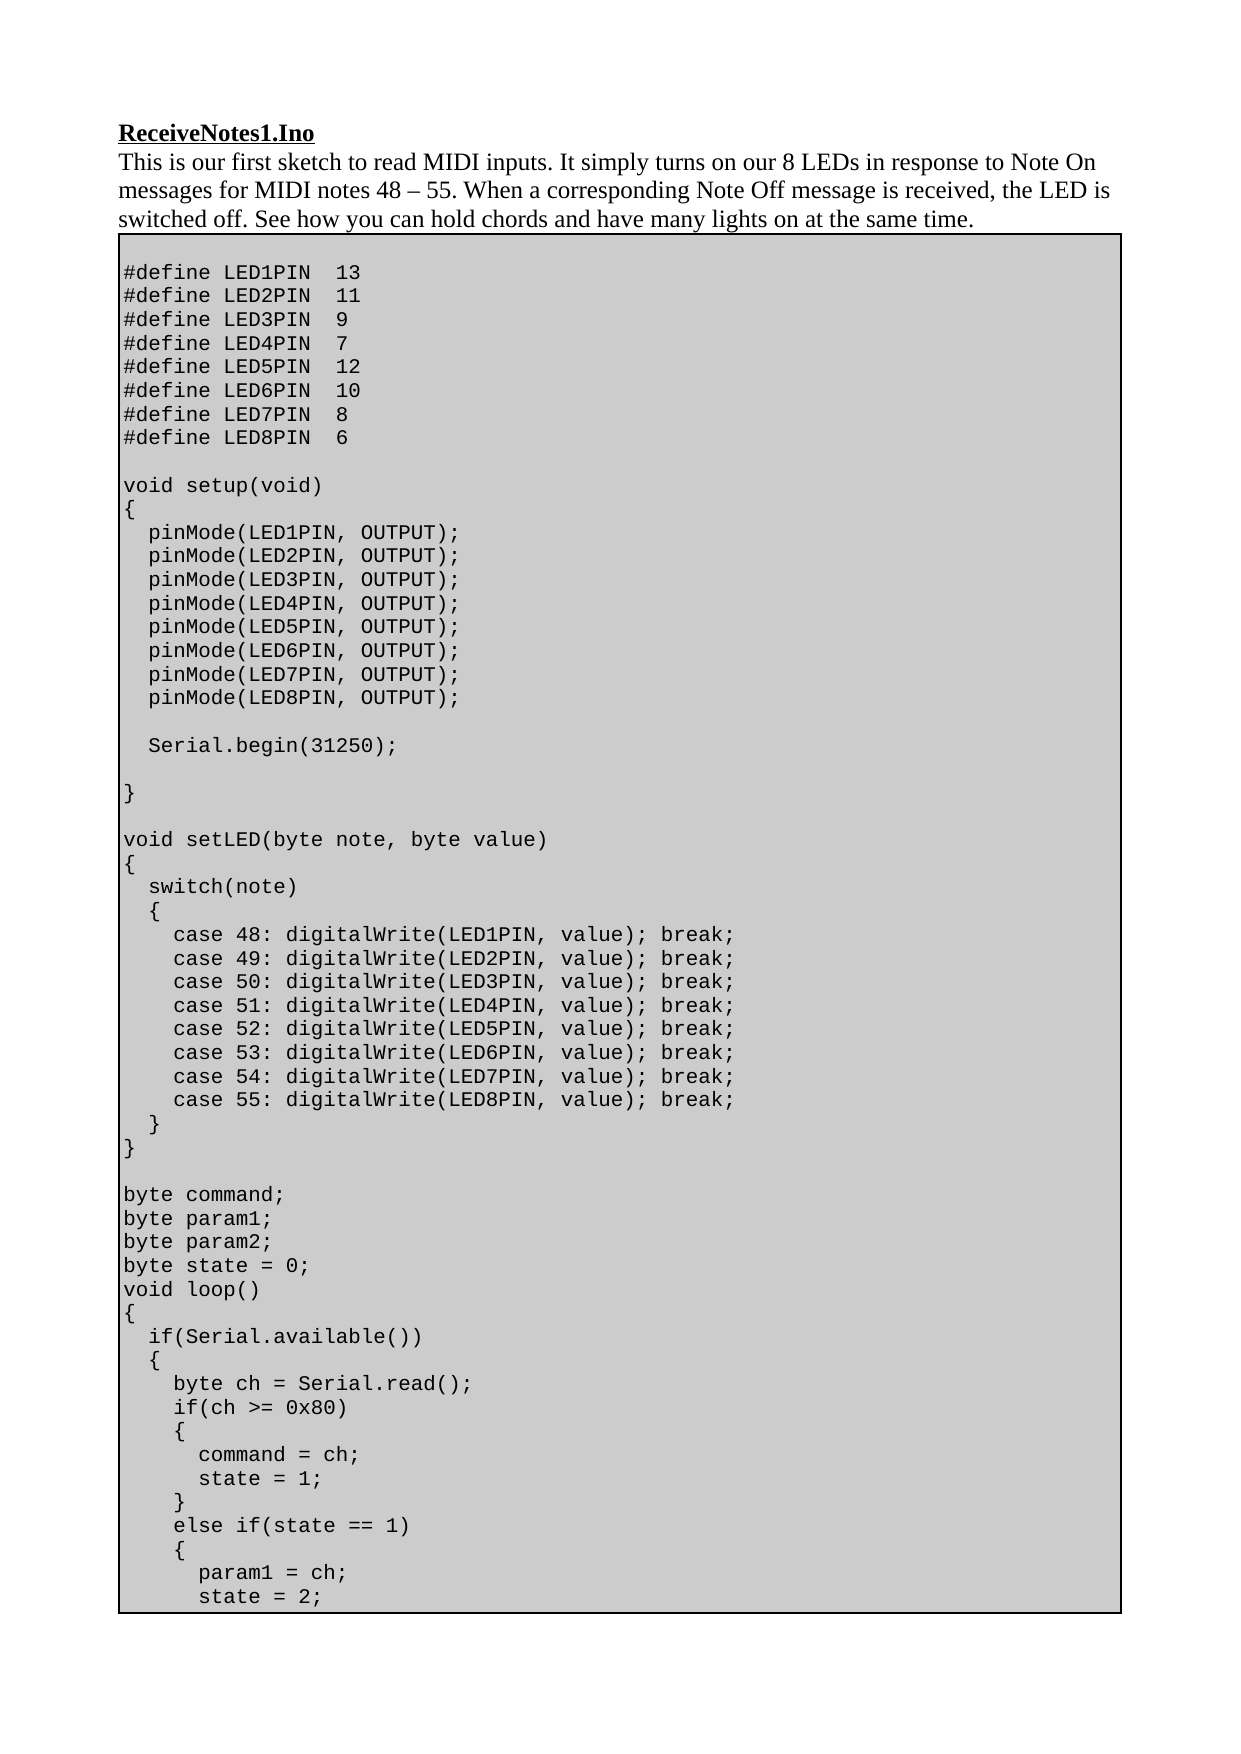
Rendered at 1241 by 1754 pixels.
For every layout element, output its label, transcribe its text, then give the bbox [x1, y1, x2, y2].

text pinMode(LED6PIN, OUTPUT); [120, 635, 1120, 659]
text void loop() [120, 1273, 1120, 1297]
text #define LED7PIN 8 [120, 399, 1120, 422]
text switch(note) [120, 872, 1120, 895]
text } [120, 1486, 1120, 1510]
text ReceiveNotes1.Ino [118, 118, 1122, 147]
text if(ch >= 0x80) [120, 1392, 1120, 1415]
text case 51: digitalWrite(LED4PIN, value); break; [120, 990, 1120, 1013]
text case 49: digitalWrite(LED2PIN, value); break; [120, 942, 1120, 966]
text #define LED2PIN 11 [120, 280, 1120, 304]
text pinMode(LED2PIN, OUTPUT); [120, 541, 1120, 564]
text #define LED6PIN 10 [120, 375, 1120, 399]
text byte ch = Serial.read(); [120, 1368, 1120, 1392]
text #define LED3PIN 9 [120, 304, 1120, 328]
text case 50: digitalWrite(LED3PIN, value); break; [120, 966, 1120, 990]
text void setup(void) [120, 469, 1120, 493]
text { [120, 895, 1120, 919]
text { [120, 493, 1120, 517]
text byte param2; [120, 1226, 1120, 1250]
text { [120, 1534, 1120, 1557]
text else if(state == 1) [120, 1510, 1120, 1534]
text pinMode(LED1PIN, OUTPUT); [120, 517, 1120, 541]
text #define LED1PIN 13 [120, 257, 1120, 280]
text { [120, 1415, 1120, 1439]
text This is our first sketch to read MIDI inputs. It simply turns on our 8 LEDs in response to Note On messages for MIDI notes 48 – 55. When a corresponding Note Off message is received, the LED is switched off. See how you can hold chords and have many lights on at the same time. [118, 147, 1122, 233]
text { [120, 1344, 1120, 1368]
text } [120, 777, 1120, 801]
text void setLED(byte note, byte value) [120, 824, 1120, 848]
text byte state = 0; [120, 1250, 1120, 1273]
text #define LED8PIN 6 [120, 422, 1120, 446]
text if(Serial.available()) [120, 1321, 1120, 1344]
text pinMode(LED7PIN, OUTPUT); [120, 659, 1120, 682]
text pinMode(LED8PIN, OUTPUT); [120, 682, 1120, 706]
text case 52: digitalWrite(LED5PIN, value); break; [120, 1013, 1120, 1037]
text case 55: digitalWrite(LED8PIN, value); break; [120, 1084, 1120, 1108]
text byte command; [120, 1179, 1120, 1203]
text Serial.begin(31250); [120, 730, 1120, 753]
text case 48: digitalWrite(LED1PIN, value); break; [120, 919, 1120, 942]
text param1 = ch; [120, 1557, 1120, 1581]
text case 54: digitalWrite(LED7PIN, value); break; [120, 1061, 1120, 1084]
text #define LED4PIN 7 [120, 328, 1120, 351]
text { [120, 1297, 1120, 1321]
text pinMode(LED3PIN, OUTPUT); [120, 564, 1120, 588]
text command = ch; [120, 1439, 1120, 1463]
text state = 1; [120, 1463, 1120, 1486]
text pinMode(LED4PIN, OUTPUT); [120, 588, 1120, 611]
text } [120, 1132, 1120, 1155]
text { [120, 848, 1120, 872]
text case 53: digitalWrite(LED6PIN, value); break; [120, 1037, 1120, 1061]
text state = 2; [120, 1581, 1120, 1612]
text pinMode(LED5PIN, OUTPUT); [120, 611, 1120, 635]
text #define LED5PIN 12 [120, 351, 1120, 375]
text byte param1; [120, 1203, 1120, 1226]
text } [120, 1108, 1120, 1132]
